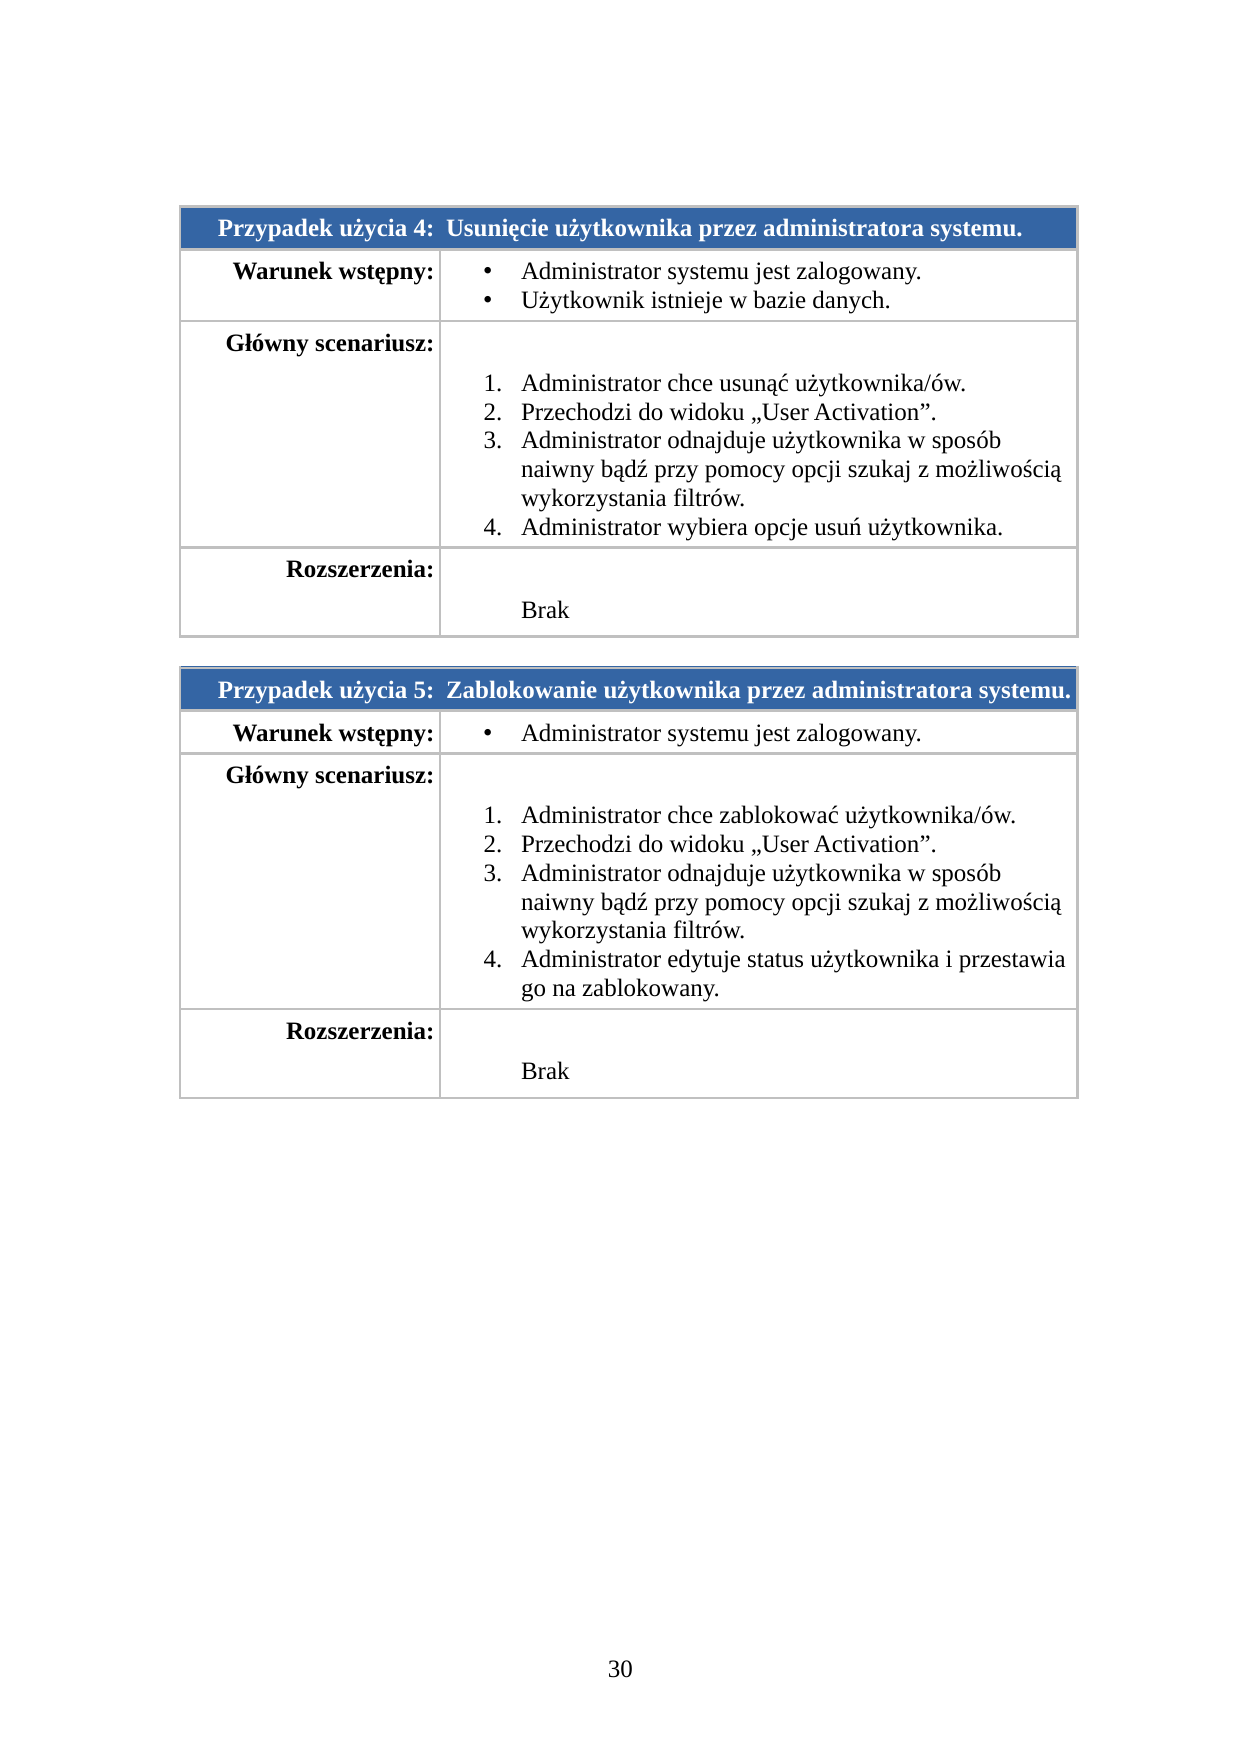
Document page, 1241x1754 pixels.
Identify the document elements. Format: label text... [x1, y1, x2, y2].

table_cell Rozszerzenia: [181, 1010, 439, 1050]
table_header Usunięcie użytkownika przez administratora systemu. [440, 208, 1076, 248]
table_cell [181, 795, 439, 1008]
table_cell Brak [441, 589, 1076, 635]
table_cell [441, 1010, 1076, 1050]
table_cell Główny scenariusz: [181, 755, 439, 795]
table_cell [441, 322, 1076, 362]
table_cell Rozszerzenia: [181, 549, 439, 589]
table_cell [181, 589, 439, 635]
table_cell Brak [441, 1050, 1076, 1096]
table_cell [441, 755, 1076, 795]
table_header Zablokowanie użytkownika przez administratora systemu. [440, 669, 1076, 709]
table_header Przypadek użycia 5: [181, 669, 440, 709]
table_cell Administrator chce zablokować użytkownika/ów. Przechodzi do widoku „User Activation”. Administrator odnajduje użytkownika w sposób naiwny bądź przy pomocy opcji szukaj z możliwością wykorzystania filtrów. Administrator edytuje status użytkownika i przestawia go na zablokowany. [441, 795, 1076, 1008]
table_cell Administrator systemu jest zalogowany. [441, 712, 1076, 752]
table_cell Warunek wstępny: [181, 712, 439, 752]
table_cell Główny scenariusz: [181, 322, 439, 362]
table_cell Administrator chce usunąć użytkownika/ów. Przechodzi do widoku „User Activation”. Administrator odnajduje użytkownika w sposób naiwny bądź przy pomocy opcji szukaj z możliwością wykorzystania filtrów. Administrator wybiera opcje usuń użytkownika. [441, 362, 1076, 546]
table_cell Administrator systemu jest zalogowany. Użytkownik istnieje w bazie danych. [441, 251, 1076, 319]
table_cell [181, 362, 439, 546]
table_cell [181, 1050, 439, 1096]
table_header Przypadek użycia 4: [181, 208, 440, 248]
table_cell Warunek wstępny: [181, 251, 439, 319]
table_cell [441, 549, 1076, 589]
